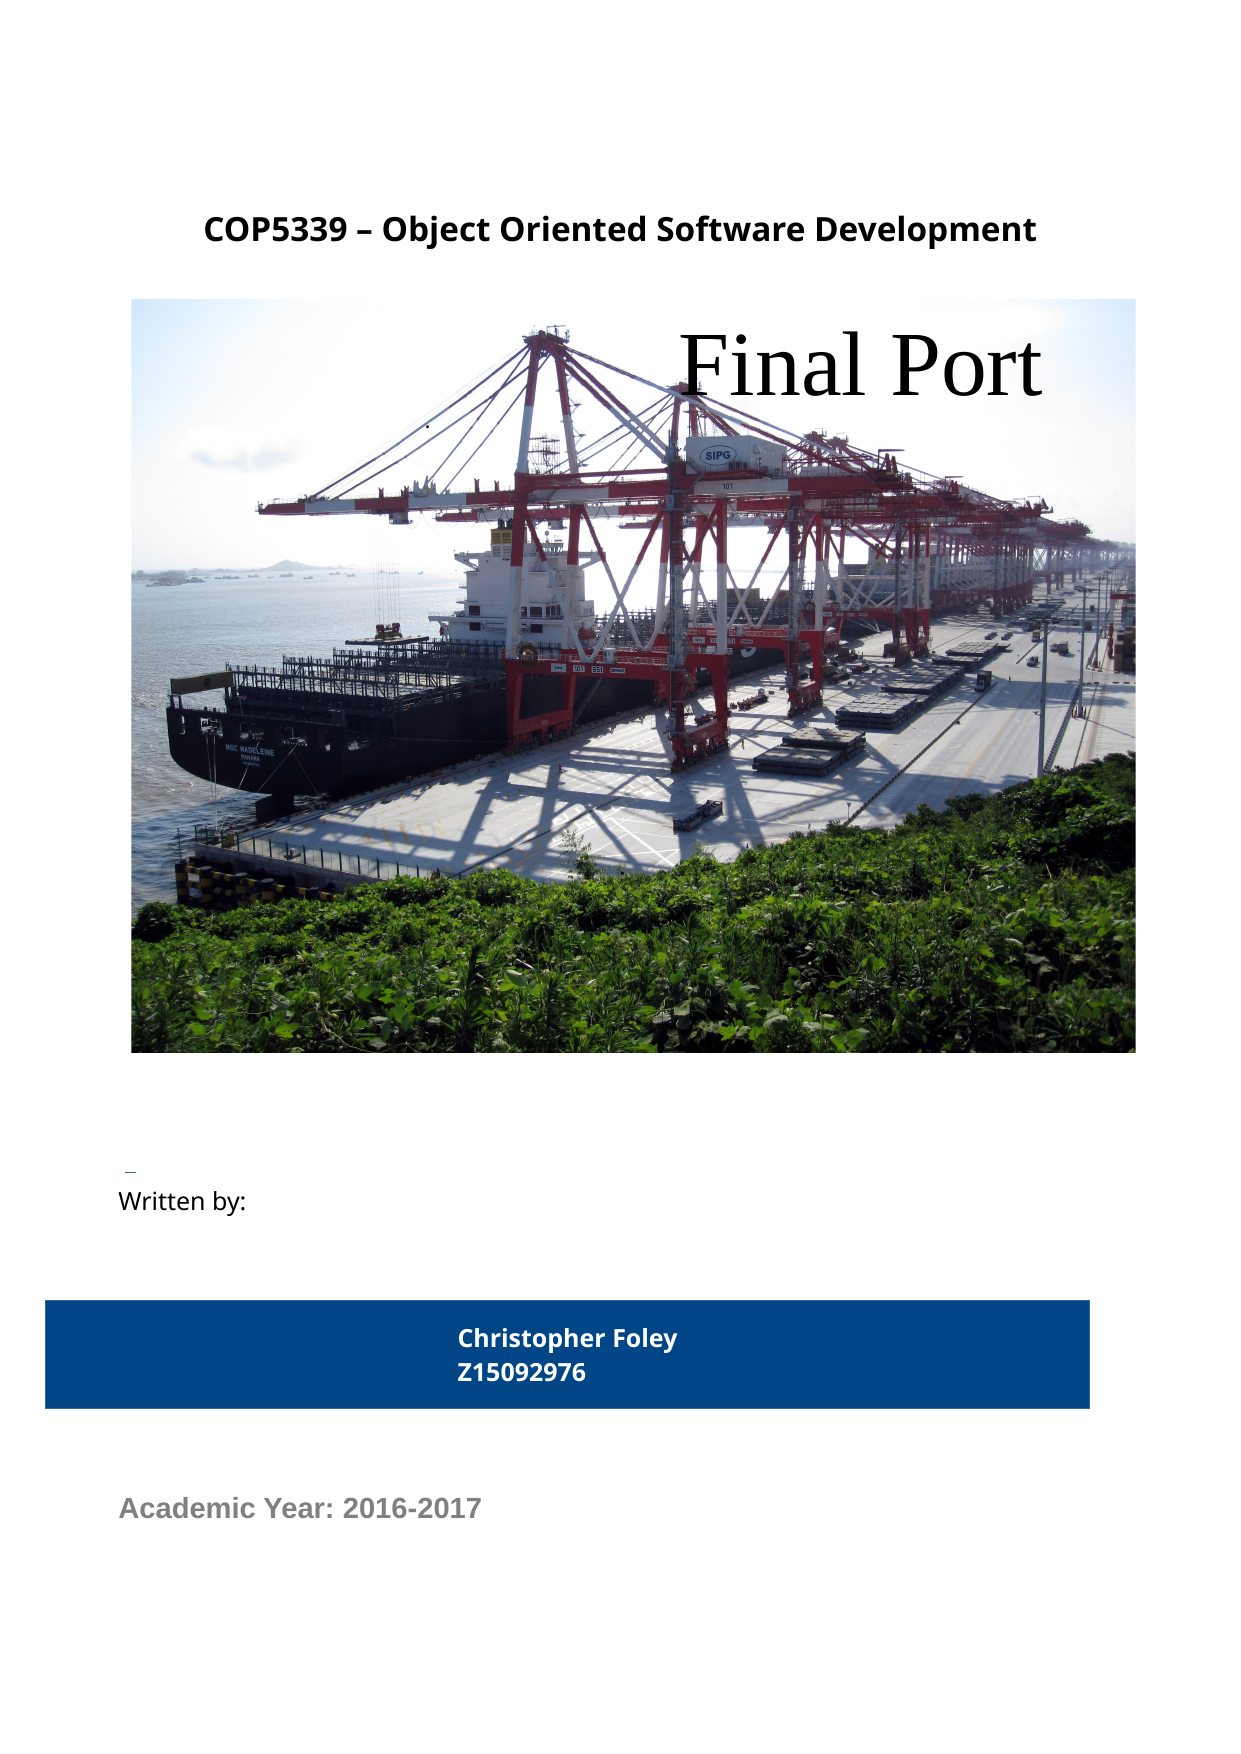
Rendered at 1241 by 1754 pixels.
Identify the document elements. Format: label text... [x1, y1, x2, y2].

text COP5339 – Object Oriented Software Development [118, 206, 1122, 251]
picture [131, 299, 1136, 1053]
text Written by: [118, 1183, 1122, 1217]
subtitle Academic Year: 2016-2017 [118, 1491, 1122, 1524]
